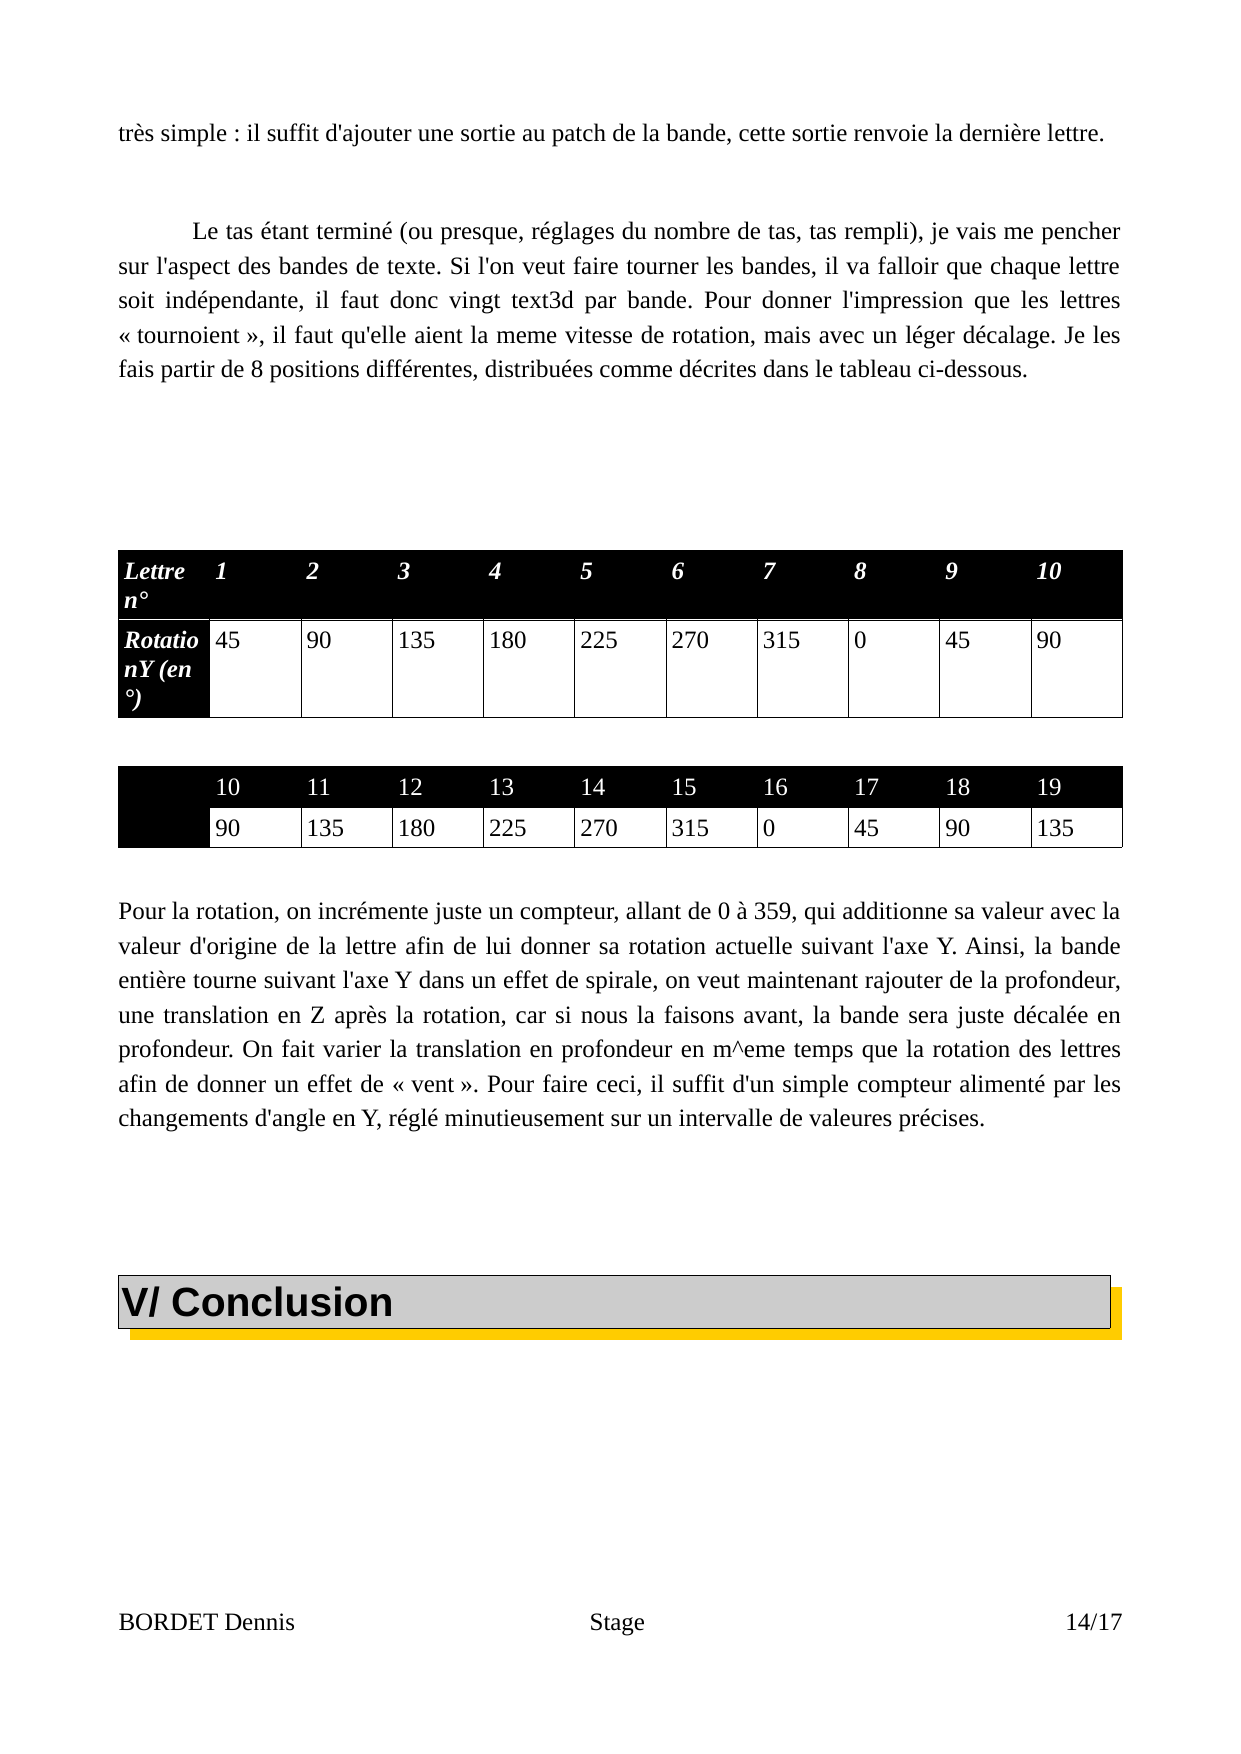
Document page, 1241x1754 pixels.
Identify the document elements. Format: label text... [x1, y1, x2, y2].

table_cell 225 [484, 808, 574, 847]
table_cell 315 [758, 621, 848, 717]
table_header [119, 767, 209, 807]
text très simple : il suffit d'ajouter une sortie au patch de la bande, cette sortie renvoie la dernière lettre. [118, 118, 1122, 147]
table_header 7 [758, 551, 848, 619]
table_header 13 [484, 767, 574, 807]
table_header 15 [667, 767, 757, 807]
table_cell 90 [210, 808, 301, 847]
table_header 19 [1032, 767, 1122, 807]
table_cell 135 [1032, 808, 1122, 847]
table_header 6 [667, 551, 757, 619]
table_header 14 [575, 767, 666, 807]
text Le tas étant terminé (ou presque, réglages du nombre de tas, tas rempli), je vais me pencher sur l'aspect des bandes de texte. Si l'on veut faire tourner les bandes, il va falloir que chaque lettre soit indépendante, il faut donc vingt text3d par bande. Pour donner l'impression que les lettres « tournoient », il faut qu'elle aient la meme vitesse de rotation, mais avec un léger décalage. Je les fais partir de 8 positions différentes, distribuées comme décrites dans le tableau ci-dessous. [118, 216, 1122, 383]
table_header 11 [302, 767, 392, 807]
table_cell [119, 808, 209, 847]
table_cell 45 [849, 808, 939, 847]
table_header 18 [940, 767, 1031, 807]
table_cell RotationY (en °) [119, 621, 209, 717]
table_cell 270 [575, 808, 666, 847]
table_header 2 [302, 551, 392, 619]
table_cell 135 [393, 621, 483, 717]
table_cell 0 [758, 808, 848, 847]
table_header 10 [210, 767, 301, 807]
table_cell 180 [393, 808, 483, 847]
table_header 12 [393, 767, 483, 807]
table_cell 0 [849, 621, 939, 717]
table_cell 180 [484, 621, 574, 717]
table_cell 45 [210, 621, 301, 717]
table_header Lettre n° [119, 551, 209, 619]
subtitle V/ Conclusion [119, 1276, 1110, 1328]
table_header 1 [210, 551, 301, 619]
table_header 3 [393, 551, 483, 619]
text Pour la rotation, on incrémente juste un compteur, allant de 0 à 359, qui additionne sa valeur avec la valeur d'origine de la lettre afin de lui donner sa rotation actuelle suivant l'axe Y. Ainsi, la bande entière tourne suivant l'axe Y dans un effet de spirale, on veut maintenant rajouter de la profondeur, une translation en Z après la rotation, car si nous la faisons avant, la bande sera juste décalée en profondeur. On fait varier la translation en profondeur en m^eme temps que la rotation des lettres afin de donner un effet de « vent ». Pour faire ceci, il suffit d'un simple compteur alimenté par les changements d'angle en Y, réglé minutieusement sur un intervalle de valeures précises. [118, 896, 1122, 1132]
table_header 5 [575, 551, 666, 619]
table_header 17 [849, 767, 939, 807]
table_header 8 [849, 551, 939, 619]
table_cell 270 [667, 621, 757, 717]
table_cell 225 [575, 621, 666, 717]
table_cell 135 [302, 808, 392, 847]
table_header 16 [758, 767, 848, 807]
table_cell 90 [302, 621, 392, 717]
table_cell 90 [940, 808, 1031, 847]
table_cell 90 [1032, 621, 1122, 717]
table_header 10 [1032, 551, 1122, 619]
table_header 4 [484, 551, 574, 619]
table_cell 315 [667, 808, 757, 847]
table_cell 45 [940, 621, 1031, 717]
table_header 9 [940, 551, 1031, 619]
